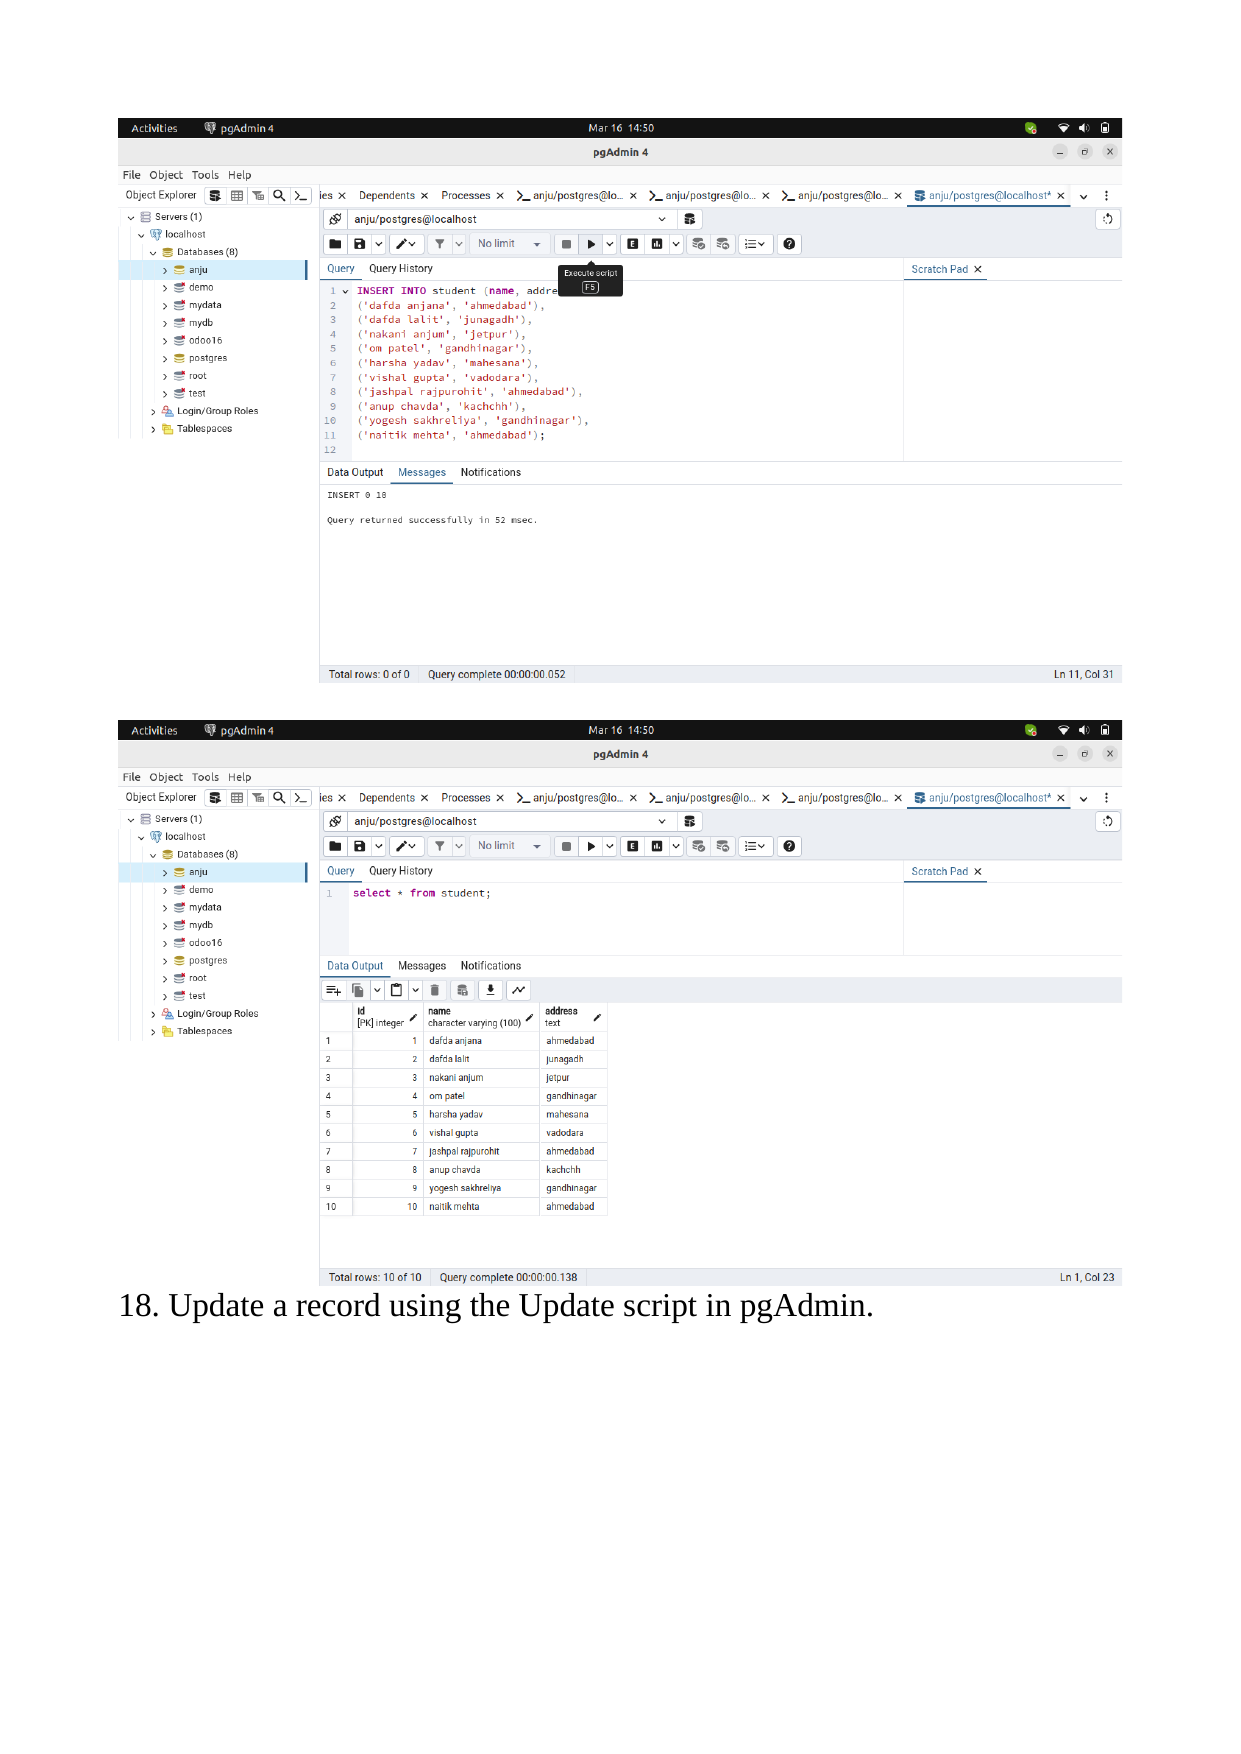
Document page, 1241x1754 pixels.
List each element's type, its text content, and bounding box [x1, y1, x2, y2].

picture [118, 118, 1123, 683]
text 18. Update a record using the Update script in pgAdmin. [118, 1286, 1122, 1323]
picture [118, 720, 1123, 1286]
